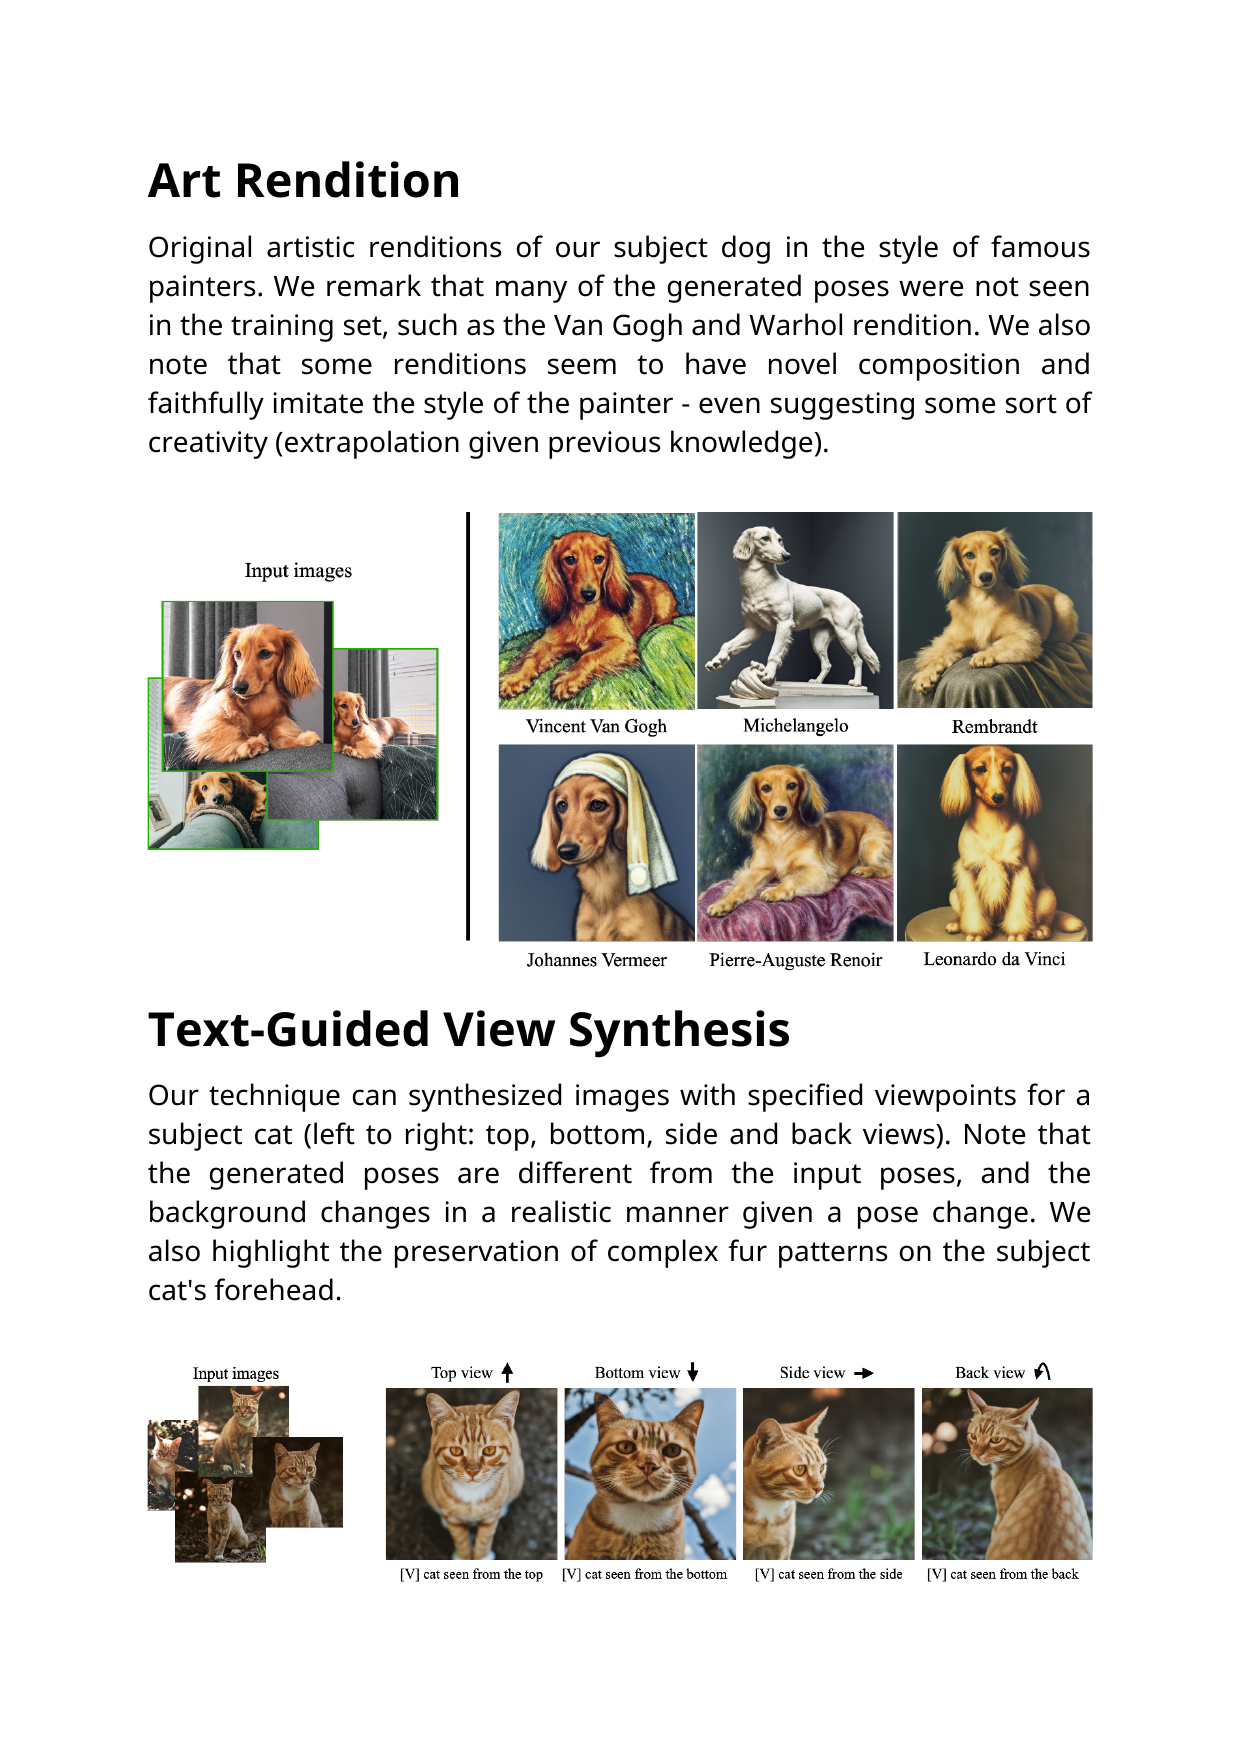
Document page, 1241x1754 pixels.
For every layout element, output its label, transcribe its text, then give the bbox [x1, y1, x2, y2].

subtitle Art Rendition [148, 148, 1093, 211]
text Original artistic renditions of our subject dog in the style of famous painters. We remark that many of the generated poses were not seen in the training set, such as the Van Gogh and Warhol rendition. We also note that some renditions seem to have novel composition and faithfully imitate the style of the painter - even suggesting some sort of creativity (extrapolation given previous knowledge). [148, 226, 1093, 461]
subtitle Text-Guided View Synthesis [148, 996, 1093, 1060]
text Our technique can synthesized images with specified viewpoints for a subject cat (left to right: top, bottom, side and back views). Note that the generated poses are different from the input poses, and the background changes in a realistic manner given a pose change. We also highlight the preservation of complex fur patterns on the subject cat's forehead. [148, 1075, 1093, 1309]
